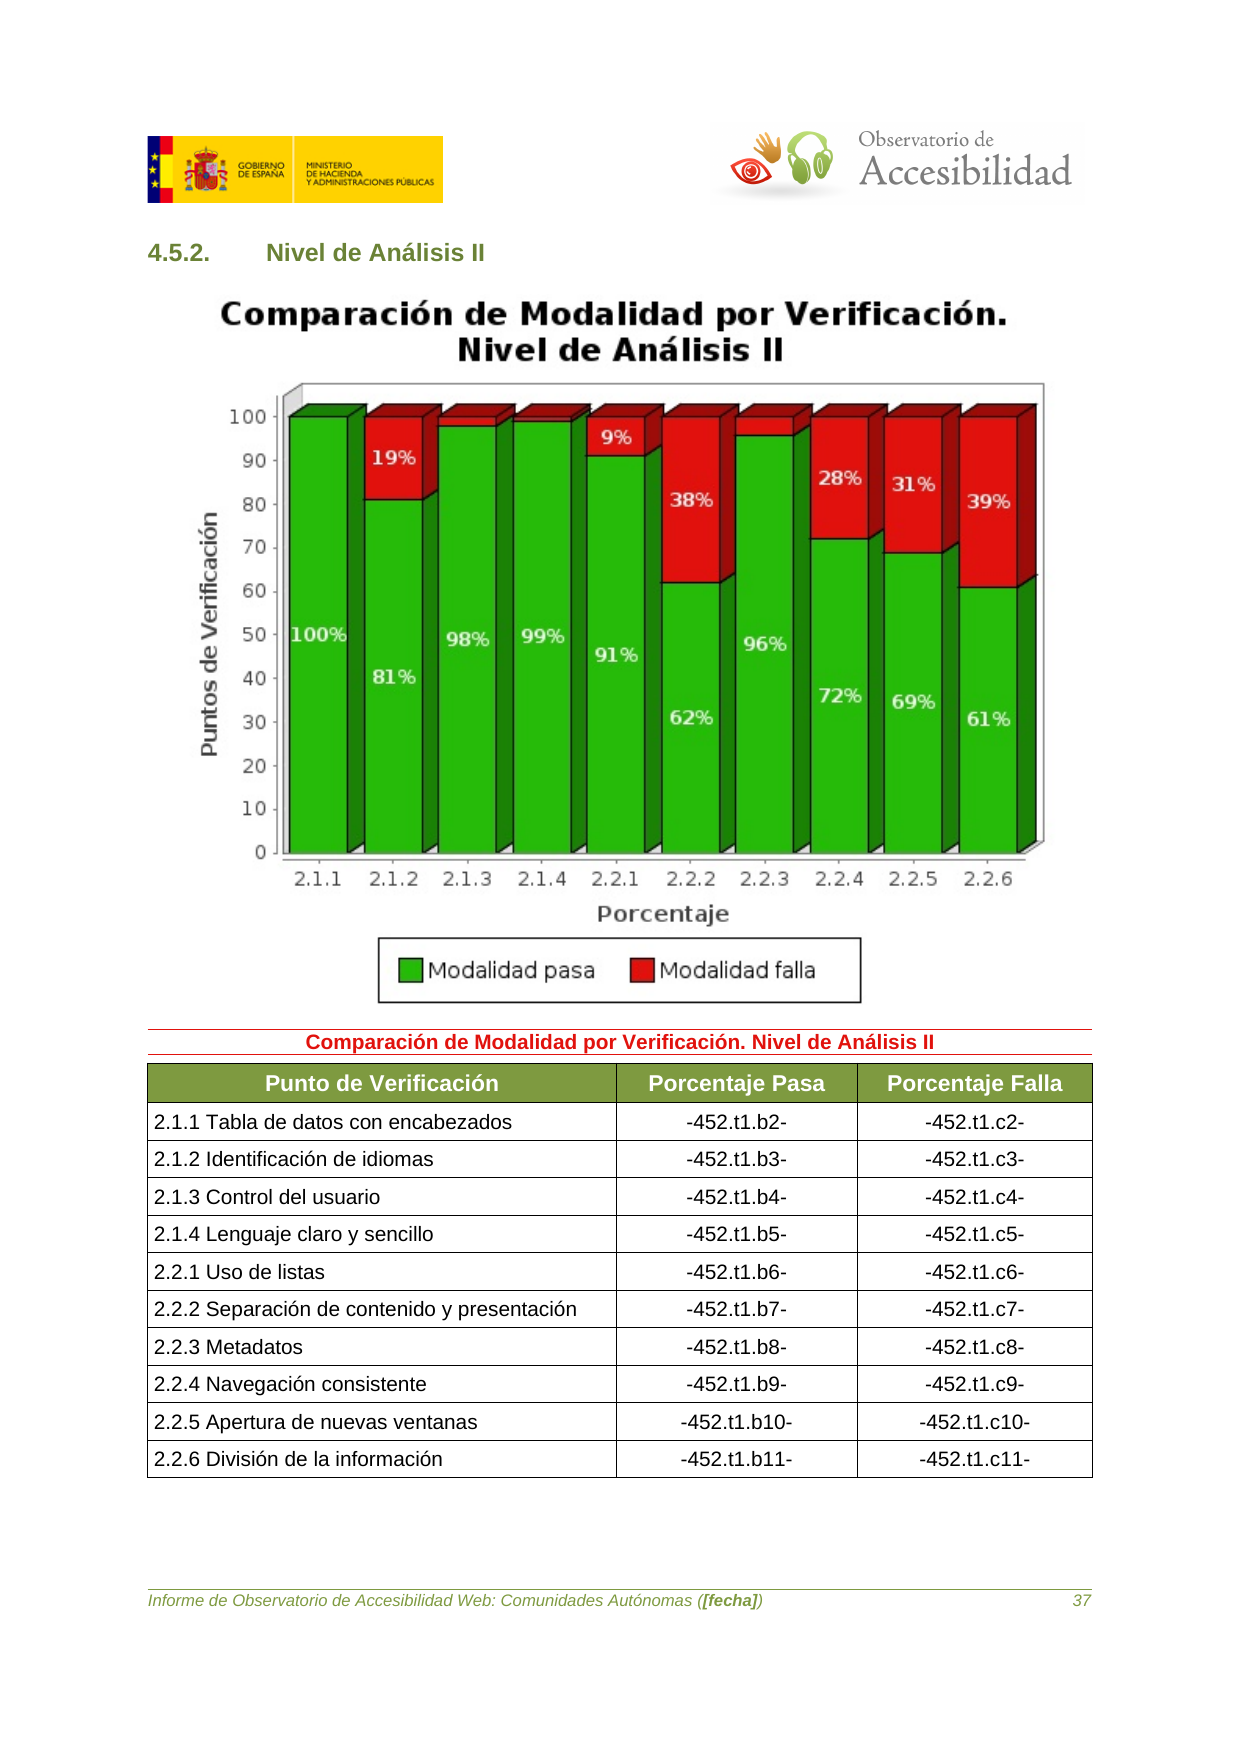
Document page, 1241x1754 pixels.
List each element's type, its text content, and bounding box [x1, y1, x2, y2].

table_cell -452.t1.c2- [858, 1103, 1092, 1140]
table_cell -452.t1.b6- [617, 1253, 857, 1290]
list Nivel de Análisis II [148, 238, 1092, 267]
picture [178, 294, 1062, 1005]
table_cell 2.2.2 Separación de contenido y presentación [148, 1291, 616, 1327]
table_cell -452.t1.b7- [617, 1291, 857, 1327]
table_cell -452.t1.c6- [858, 1253, 1092, 1290]
table_cell 2.2.1 Uso de listas [148, 1253, 616, 1290]
table_cell -452.t1.c4- [858, 1178, 1092, 1215]
picture [147, 136, 443, 203]
table_cell -452.t1.b5- [617, 1216, 857, 1252]
table_cell -452.t1.b10- [617, 1403, 857, 1440]
table_cell -452.t1.b3- [617, 1141, 857, 1177]
table_header Porcentaje Falla [858, 1064, 1092, 1102]
table_header Punto de Verificación [148, 1064, 616, 1102]
text Comparación de Modalidad por Verificación. Nivel de Análisis II [148, 1030, 1092, 1054]
table_cell 2.1.1 Tabla de datos con encabezados [148, 1103, 616, 1140]
table_cell -452.t1.b2- [617, 1103, 857, 1140]
table_header Porcentaje Pasa [617, 1064, 857, 1102]
table_cell -452.t1.b11- [617, 1441, 857, 1477]
table_cell -452.t1.c10- [858, 1403, 1092, 1440]
table_cell 2.1.2 Identificación de idiomas [148, 1141, 616, 1177]
table_cell 2.2.6 División de la información [148, 1441, 616, 1477]
table_cell -452.t1.c11- [858, 1441, 1092, 1477]
table_cell -452.t1.c8- [858, 1328, 1092, 1365]
table_cell -452.t1.c9- [858, 1366, 1092, 1402]
table_cell -452.t1.b8- [617, 1328, 857, 1365]
table_cell -452.t1.c3- [858, 1141, 1092, 1177]
table_cell -452.t1.c5- [858, 1216, 1092, 1252]
picture [710, 122, 1086, 205]
table_cell -452.t1.c7- [858, 1291, 1092, 1327]
table_cell -452.t1.b9- [617, 1366, 857, 1402]
table_cell -452.t1.b4- [617, 1178, 857, 1215]
table_cell 2.2.5 Apertura de nuevas ventanas [148, 1403, 616, 1440]
table_cell 2.2.4 Navegación consistente [148, 1366, 616, 1402]
table_cell 2.1.3 Control del usuario [148, 1178, 616, 1215]
table_cell 2.2.3 Metadatos [148, 1328, 616, 1365]
table_cell 2.1.4 Lenguaje claro y sencillo [148, 1216, 616, 1252]
